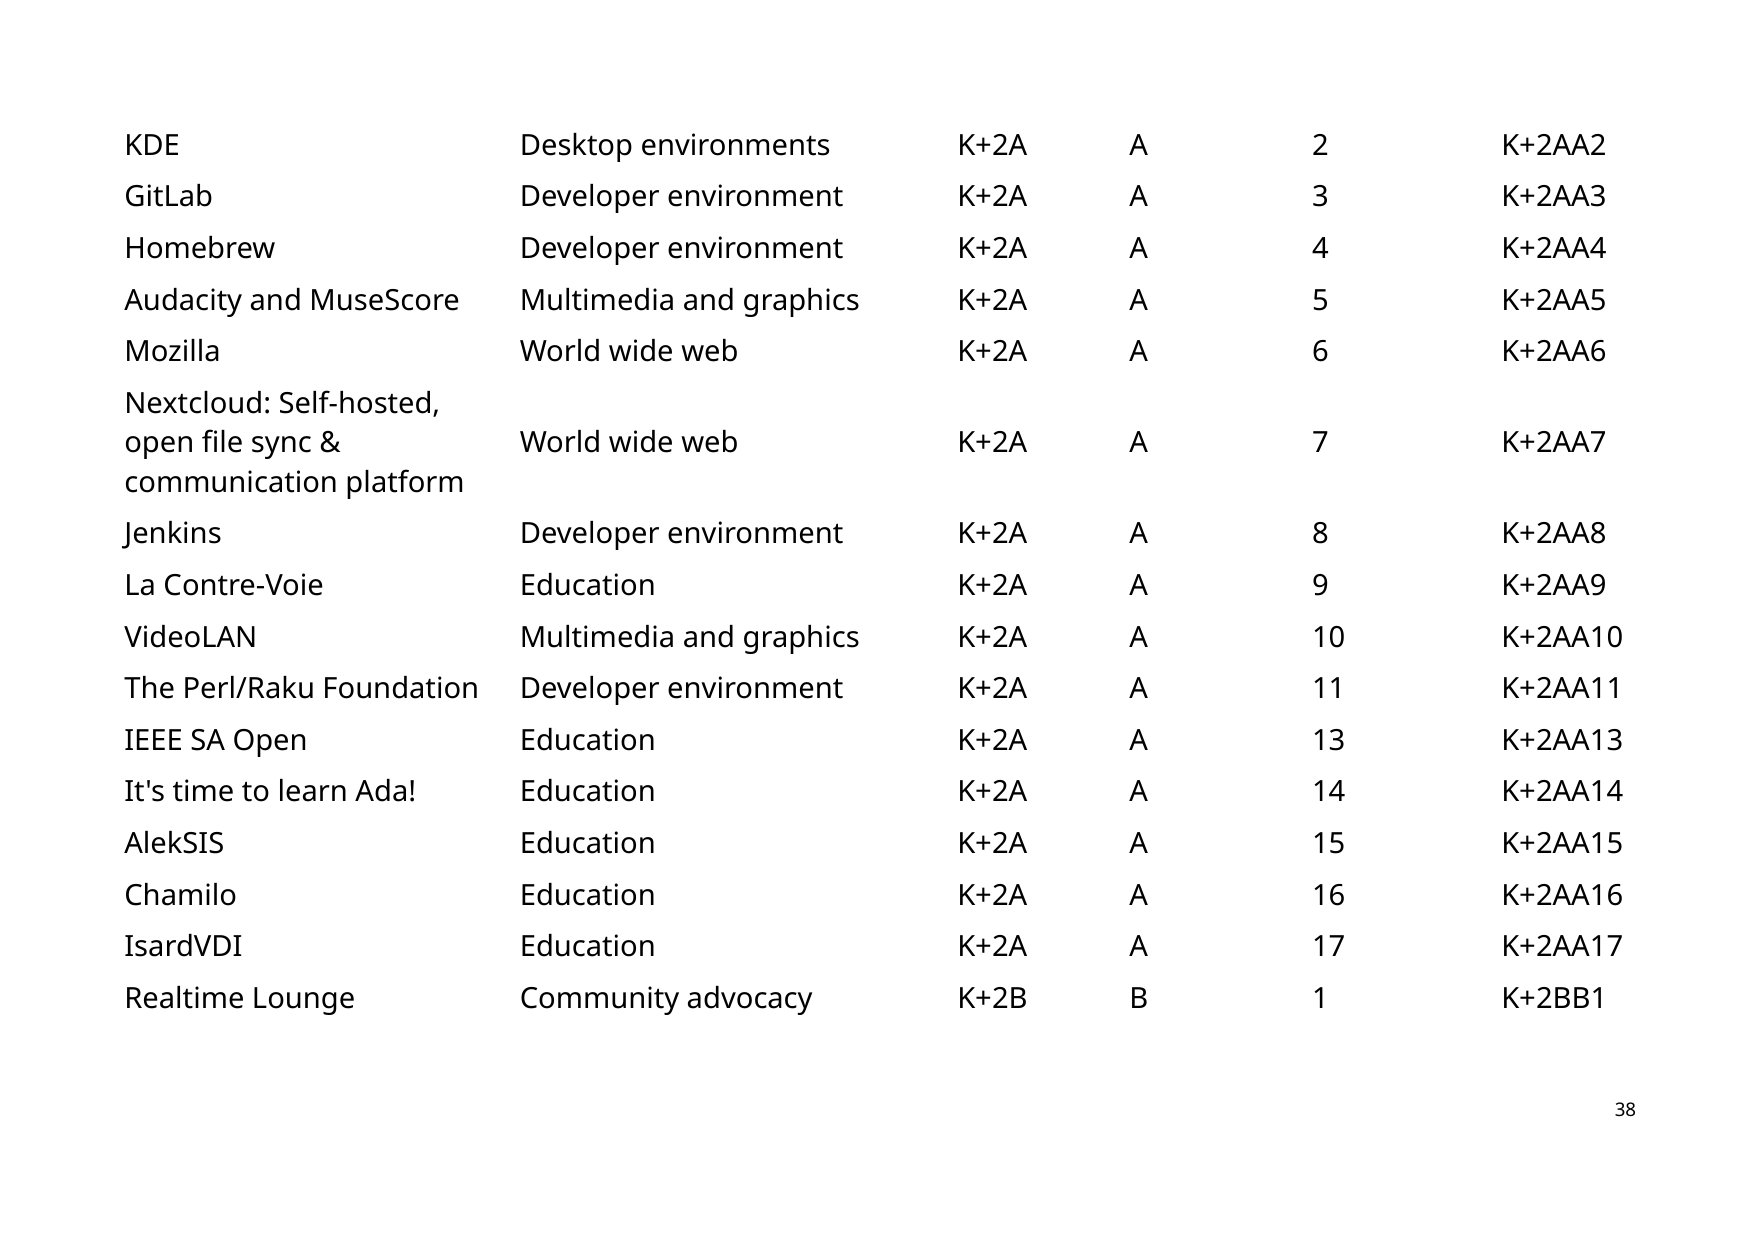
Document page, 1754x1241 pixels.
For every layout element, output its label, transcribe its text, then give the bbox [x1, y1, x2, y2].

table_cell IsardVDI [118, 919, 513, 971]
table_cell K+2AA11 [1495, 662, 1636, 713]
table_cell Education [514, 816, 951, 868]
table_cell K+2A [951, 559, 1123, 610]
table_cell K+2BB1 [1495, 971, 1636, 1022]
table_cell K+2A [951, 816, 1123, 868]
table_cell K+2AA4 [1495, 221, 1636, 273]
table_cell K+2A [951, 662, 1123, 713]
table_cell 5 [1306, 273, 1495, 324]
table_cell A [1123, 765, 1306, 816]
table_cell It's time to learn Ada! [118, 765, 513, 816]
table_cell Jenkins [118, 507, 513, 558]
table_cell K+2A [951, 868, 1123, 919]
table_cell 16 [1306, 868, 1495, 919]
table_cell KDE [118, 118, 513, 170]
table_cell World wide web [514, 324, 951, 376]
table_cell K+2A [951, 507, 1123, 558]
table_cell K+2A [951, 713, 1123, 765]
table_cell 4 [1306, 221, 1495, 273]
table_cell Chamilo [118, 868, 513, 919]
table_cell World wide web [514, 376, 951, 507]
table_cell K+2AA13 [1495, 713, 1636, 765]
table_cell K+2AA10 [1495, 610, 1636, 662]
table_cell K+2A [951, 273, 1123, 324]
table_cell A [1123, 221, 1306, 273]
table_cell 1 [1306, 971, 1495, 1022]
table_cell K+2AA9 [1495, 559, 1636, 610]
table_cell VideoLAN [118, 610, 513, 662]
table_cell K+2AA14 [1495, 765, 1636, 816]
table_cell K+2AA5 [1495, 273, 1636, 324]
table_cell Multimedia and graphics [514, 610, 951, 662]
table_cell 3 [1306, 170, 1495, 221]
table_cell Desktop environments [514, 118, 951, 170]
table_cell Mozilla [118, 324, 513, 376]
table_cell A [1123, 324, 1306, 376]
table_cell A [1123, 376, 1306, 507]
table_cell Developer environment [514, 662, 951, 713]
table_cell K+2A [951, 170, 1123, 221]
table_cell Education [514, 868, 951, 919]
table_cell K+2AA3 [1495, 170, 1636, 221]
table_cell A [1123, 507, 1306, 558]
table_cell Education [514, 765, 951, 816]
table_cell K+2AA6 [1495, 324, 1636, 376]
table_cell Realtime Lounge [118, 971, 513, 1022]
table_cell A [1123, 713, 1306, 765]
table_cell 2 [1306, 118, 1495, 170]
table_cell A [1123, 170, 1306, 221]
table_cell K+2AA16 [1495, 868, 1636, 919]
table_cell Nextcloud: Self-hosted, open file sync & communication platform [118, 376, 513, 507]
table_cell K+2AA17 [1495, 919, 1636, 971]
table_cell 8 [1306, 507, 1495, 558]
table_cell Developer environment [514, 221, 951, 273]
table_cell GitLab [118, 170, 513, 221]
table_cell K+2A [951, 610, 1123, 662]
table_cell Education [514, 559, 951, 610]
table_cell K+2A [951, 765, 1123, 816]
table_cell A [1123, 868, 1306, 919]
table_cell 10 [1306, 610, 1495, 662]
table_cell 9 [1306, 559, 1495, 610]
table_cell K+2A [951, 376, 1123, 507]
table_cell K+2B [951, 971, 1123, 1022]
table_cell Community advocacy [514, 971, 951, 1022]
table_cell The Perl/Raku Foundation [118, 662, 513, 713]
table_cell A [1123, 559, 1306, 610]
table_cell 6 [1306, 324, 1495, 376]
table_cell K+2A [951, 221, 1123, 273]
table_cell A [1123, 118, 1306, 170]
table_cell Education [514, 713, 951, 765]
table_cell 15 [1306, 816, 1495, 868]
table_cell Homebrew [118, 221, 513, 273]
table_cell K+2AA15 [1495, 816, 1636, 868]
table_cell 11 [1306, 662, 1495, 713]
table_cell K+2AA7 [1495, 376, 1636, 507]
table_cell Developer environment [514, 507, 951, 558]
table_cell A [1123, 662, 1306, 713]
table_cell A [1123, 610, 1306, 662]
table_cell K+2A [951, 324, 1123, 376]
table_cell Developer environment [514, 170, 951, 221]
table_cell A [1123, 273, 1306, 324]
table_cell La Contre-Voie [118, 559, 513, 610]
table_cell K+2AA2 [1495, 118, 1636, 170]
table_cell K+2AA8 [1495, 507, 1636, 558]
table_cell 13 [1306, 713, 1495, 765]
table_cell AlekSIS [118, 816, 513, 868]
table_cell Multimedia and graphics [514, 273, 951, 324]
table_cell K+2A [951, 919, 1123, 971]
table_cell B [1123, 971, 1306, 1022]
table_cell Education [514, 919, 951, 971]
table_cell K+2A [951, 118, 1123, 170]
table_cell A [1123, 919, 1306, 971]
table_cell 14 [1306, 765, 1495, 816]
table_cell A [1123, 816, 1306, 868]
table_cell IEEE SA Open [118, 713, 513, 765]
table_cell Audacity and MuseScore [118, 273, 513, 324]
table_cell 17 [1306, 919, 1495, 971]
table_cell 7 [1306, 376, 1495, 507]
